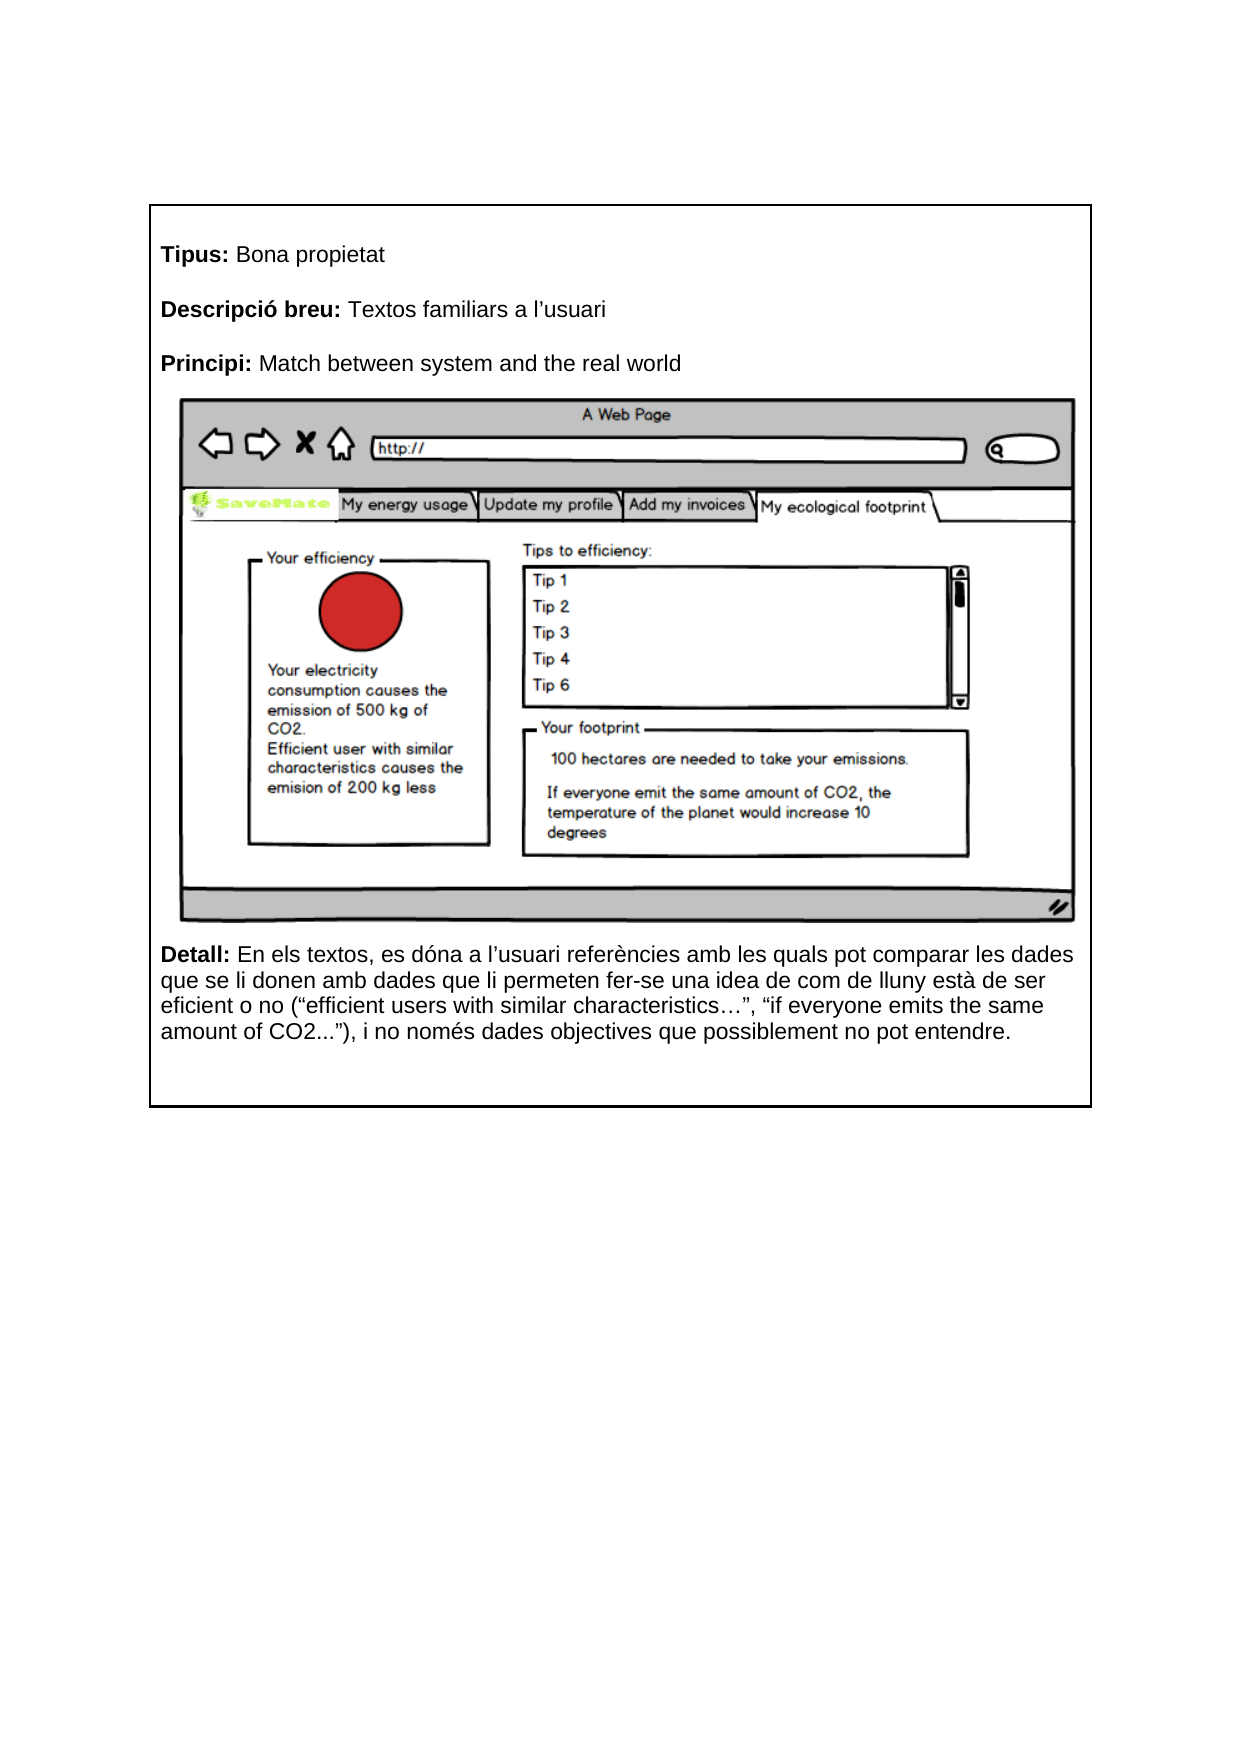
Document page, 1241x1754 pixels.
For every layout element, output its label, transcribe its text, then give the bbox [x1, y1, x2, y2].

table_header Tipus: Bona propietat Descripció breu: Textos familiars a l’usuari Principi: Match between system and the real world Detall: En els textos, es dóna a l’usuari referències amb les quals pot comparar les dades que se li donen amb dades que li permeten fer-se una idea de com de lluny està de ser eficient o no (“efficient users with similar characteristics…”, “if everyone emits the same amount of CO2...”), i no només dades objectives que possiblement no pot entendre. [151, 206, 1090, 1105]
picture [179, 398, 1076, 923]
